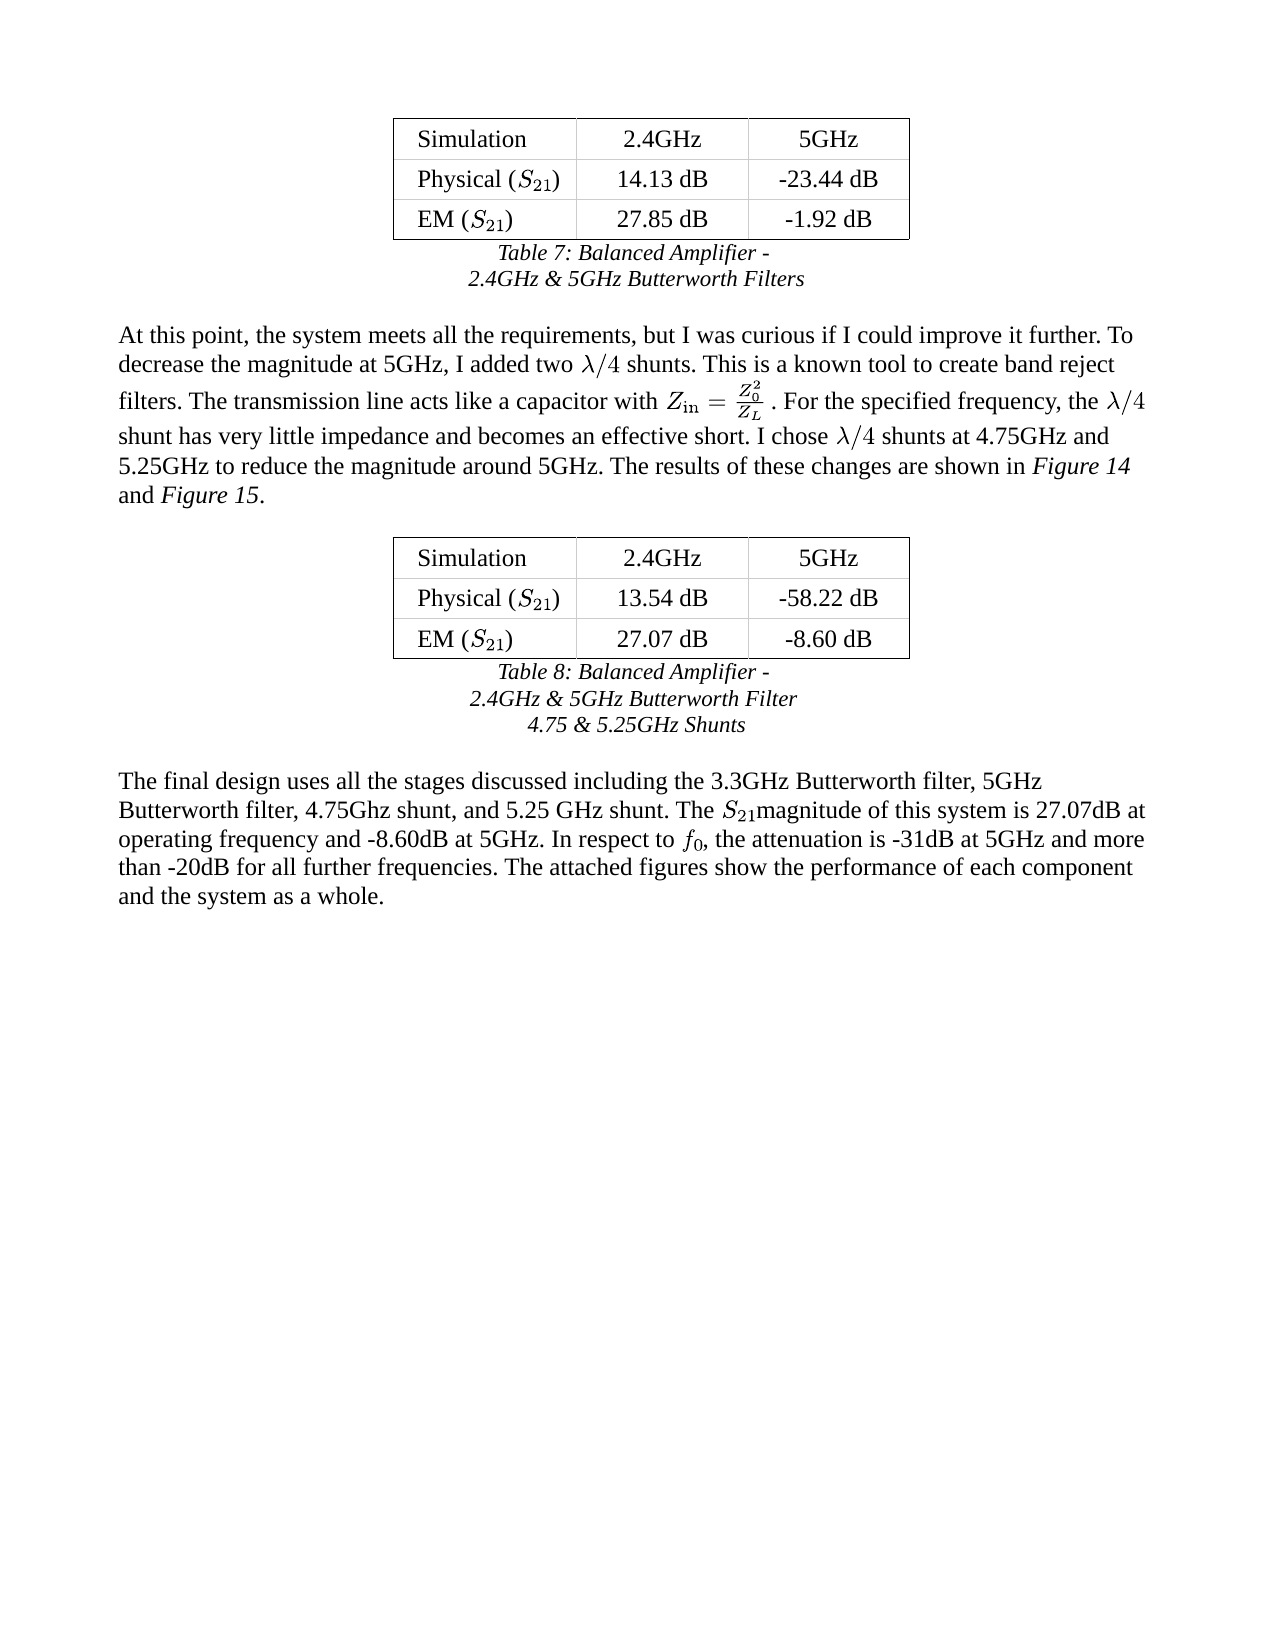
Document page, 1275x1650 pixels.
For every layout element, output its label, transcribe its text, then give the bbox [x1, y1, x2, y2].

text Table 7: Balanced Amplifier - [118, 239, 1157, 266]
table_header Simulation [394, 119, 576, 158]
text 2.4GHz & 5GHz Butterworth Filters [118, 266, 1157, 292]
text 2.4GHz & 5GHz Butterworth Filter [118, 685, 1157, 711]
table_cell EM () [394, 619, 576, 658]
table_cell -8.60 dB [749, 619, 909, 658]
table_cell -1.92 dB [749, 200, 909, 239]
table_cell 27.85 dB [577, 200, 748, 239]
table_cell -58.22 dB [749, 579, 909, 618]
table_cell 13.54 dB [577, 579, 748, 618]
table_cell EM () [394, 200, 576, 239]
text 4.75 & 5.25GHz Shunts [118, 711, 1157, 737]
text At this point, the system meets all the requirements, but I was curious if I could improve it further. To decrease the magnitude at 5GHz, I added two shunts. This is a known tool to create band reject filters. The transmission line acts like a capacitor with . For the specified frequency, the shunt has very little impedance and becomes an effective short. I chose shunts at 4.75GHz and 5.25GHz to reduce the magnitude around 5GHz. The results of these changes are shown in Figure 14 and Figure 15. [118, 321, 1157, 508]
table_header 5GHz [749, 538, 909, 578]
table_header 2.4GHz [577, 538, 748, 578]
table_header Simulation [394, 538, 576, 578]
table_header 2.4GHz [577, 119, 748, 158]
table_cell 27.07 dB [577, 619, 748, 658]
table_cell Physical () [394, 160, 576, 199]
table_header 5GHz [749, 119, 909, 158]
text Table 8: Balanced Amplifier - [118, 658, 1157, 685]
text The final design uses all the stages discussed including the 3.3GHz Butterworth filter, 5GHz Butterworth filter, 4.75Ghz shunt, and 5.25 GHz shunt. The magnitude of this system is 27.07dB at operating frequency and -8.60dB at 5GHz. In respect to , the attenuation is -31dB at 5GHz and more than -20dB for all further frequencies. The attached figures show the performance of each component and the system as a whole. [118, 766, 1157, 910]
table_cell -23.44 dB [749, 160, 909, 199]
table_cell Physical () [394, 579, 576, 618]
table_cell 14.13 dB [577, 160, 748, 199]
